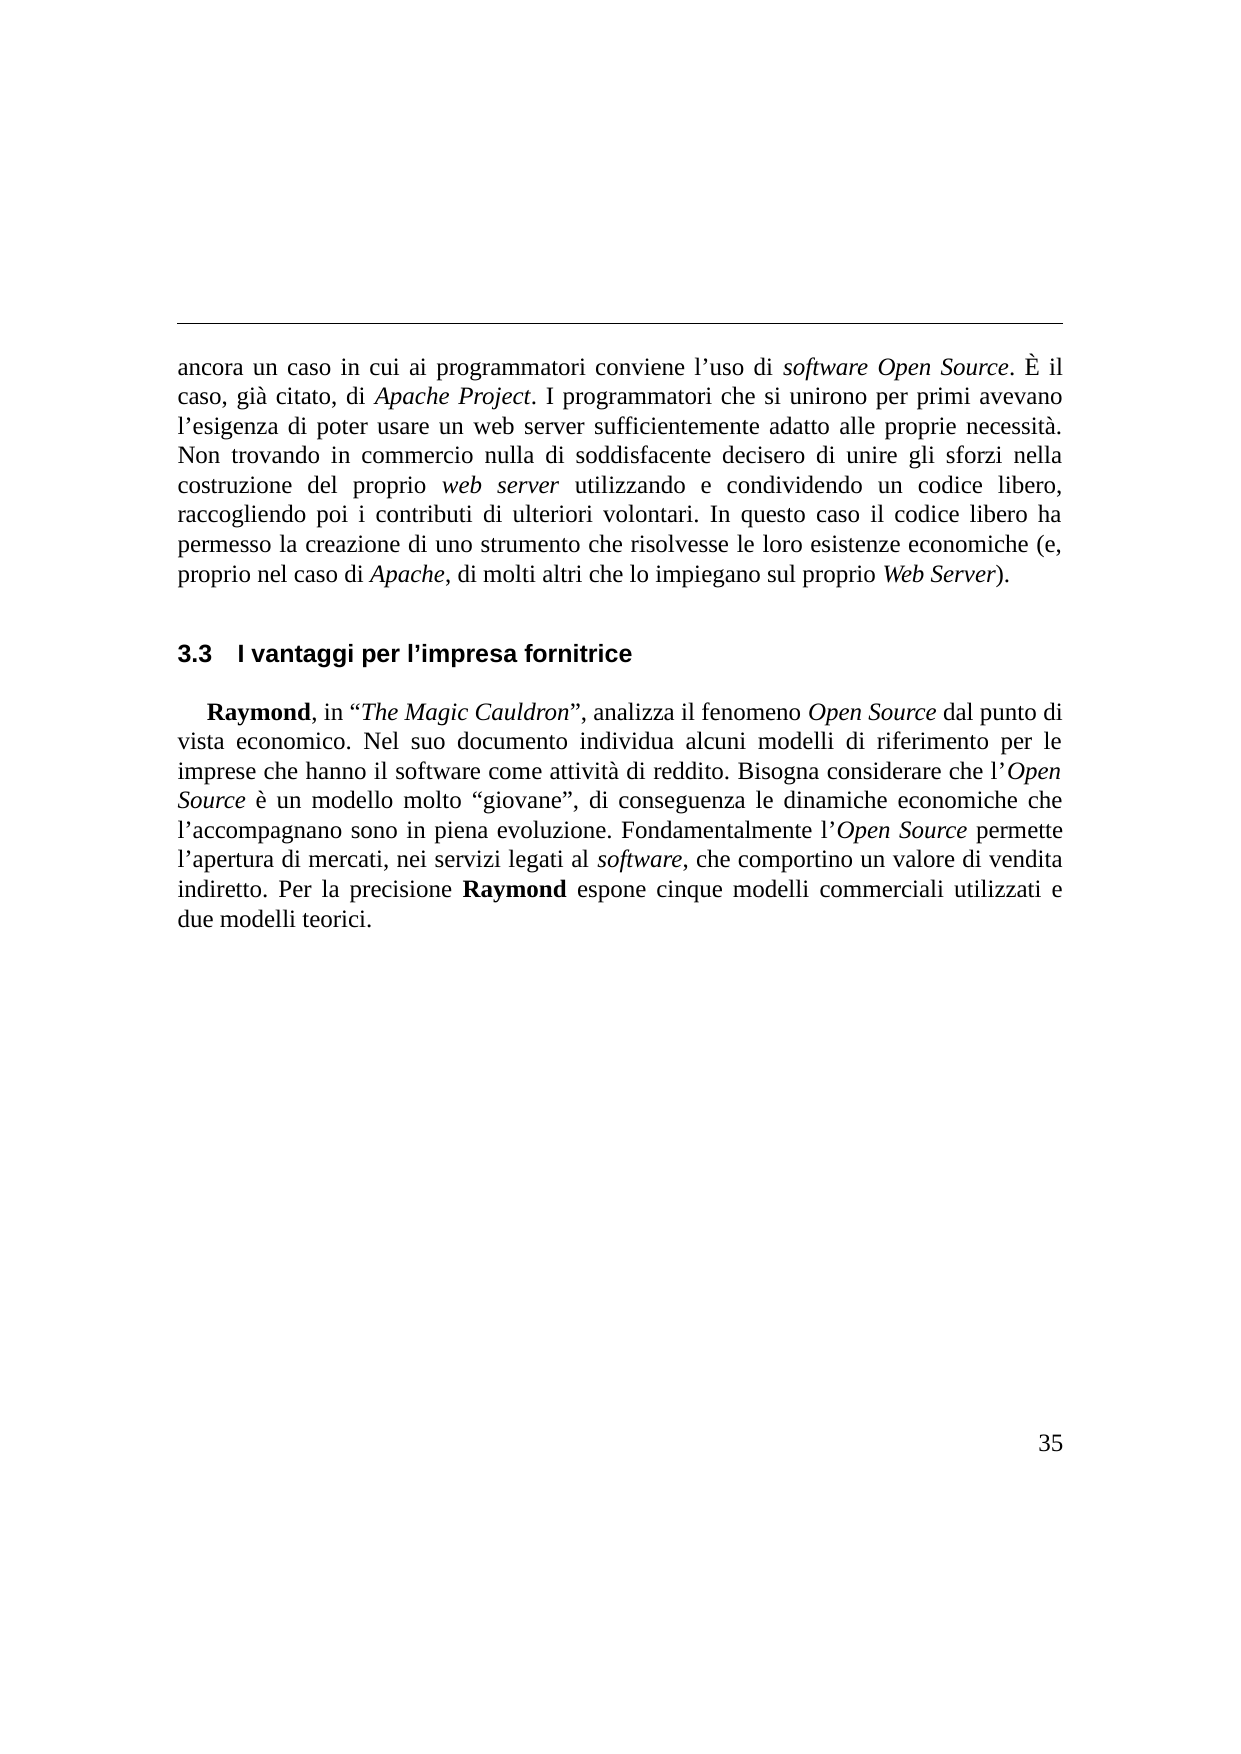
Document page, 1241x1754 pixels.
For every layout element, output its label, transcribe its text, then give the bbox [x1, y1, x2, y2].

text Raymond, in “The Magic Cauldron”, analizza il fenomeno Open Source dal punto di vista economico. Nel suo documento individua alcuni modelli di riferimento per le imprese che hanno il software come attività di reddito. Bisogna considerare che l’Open Source è un modello molto “giovane”, di conseguenza le dinamiche economiche che l’accompagnano sono in piena evoluzione. Fondamentalmente l’Open Source permette l’apertura di mercati, nei servizi legati al software, che comportino un valore di vendita indiretto. Per la precisione Raymond espone cinque modelli commerciali utilizzati e due modelli teorici. [177, 698, 1063, 932]
text ancora un caso in cui ai programmatori conviene l’uso di software Open Source. È il caso, già citato, di Apache Project. I programmatori che si unirono per primi avevano l’esigenza di poter usare un web server sufficientemente adatto alle proprie necessità. Non trovando in commercio nulla di soddisfacente decisero di unire gli sforzi nella costruzione del proprio web server utilizzando e condividendo un codice libero, raccogliendo poi i contributi di ulteriori volontari. In questo caso il codice libero ha permesso la creazione di uno strumento che risolvesse le loro esistenze economiche (e, proprio nel caso di Apache, di molti altri che lo impiegano sul proprio Web Server). [177, 353, 1063, 587]
subtitle I vantaggi per l’impresa fornitrice [177, 640, 1063, 668]
